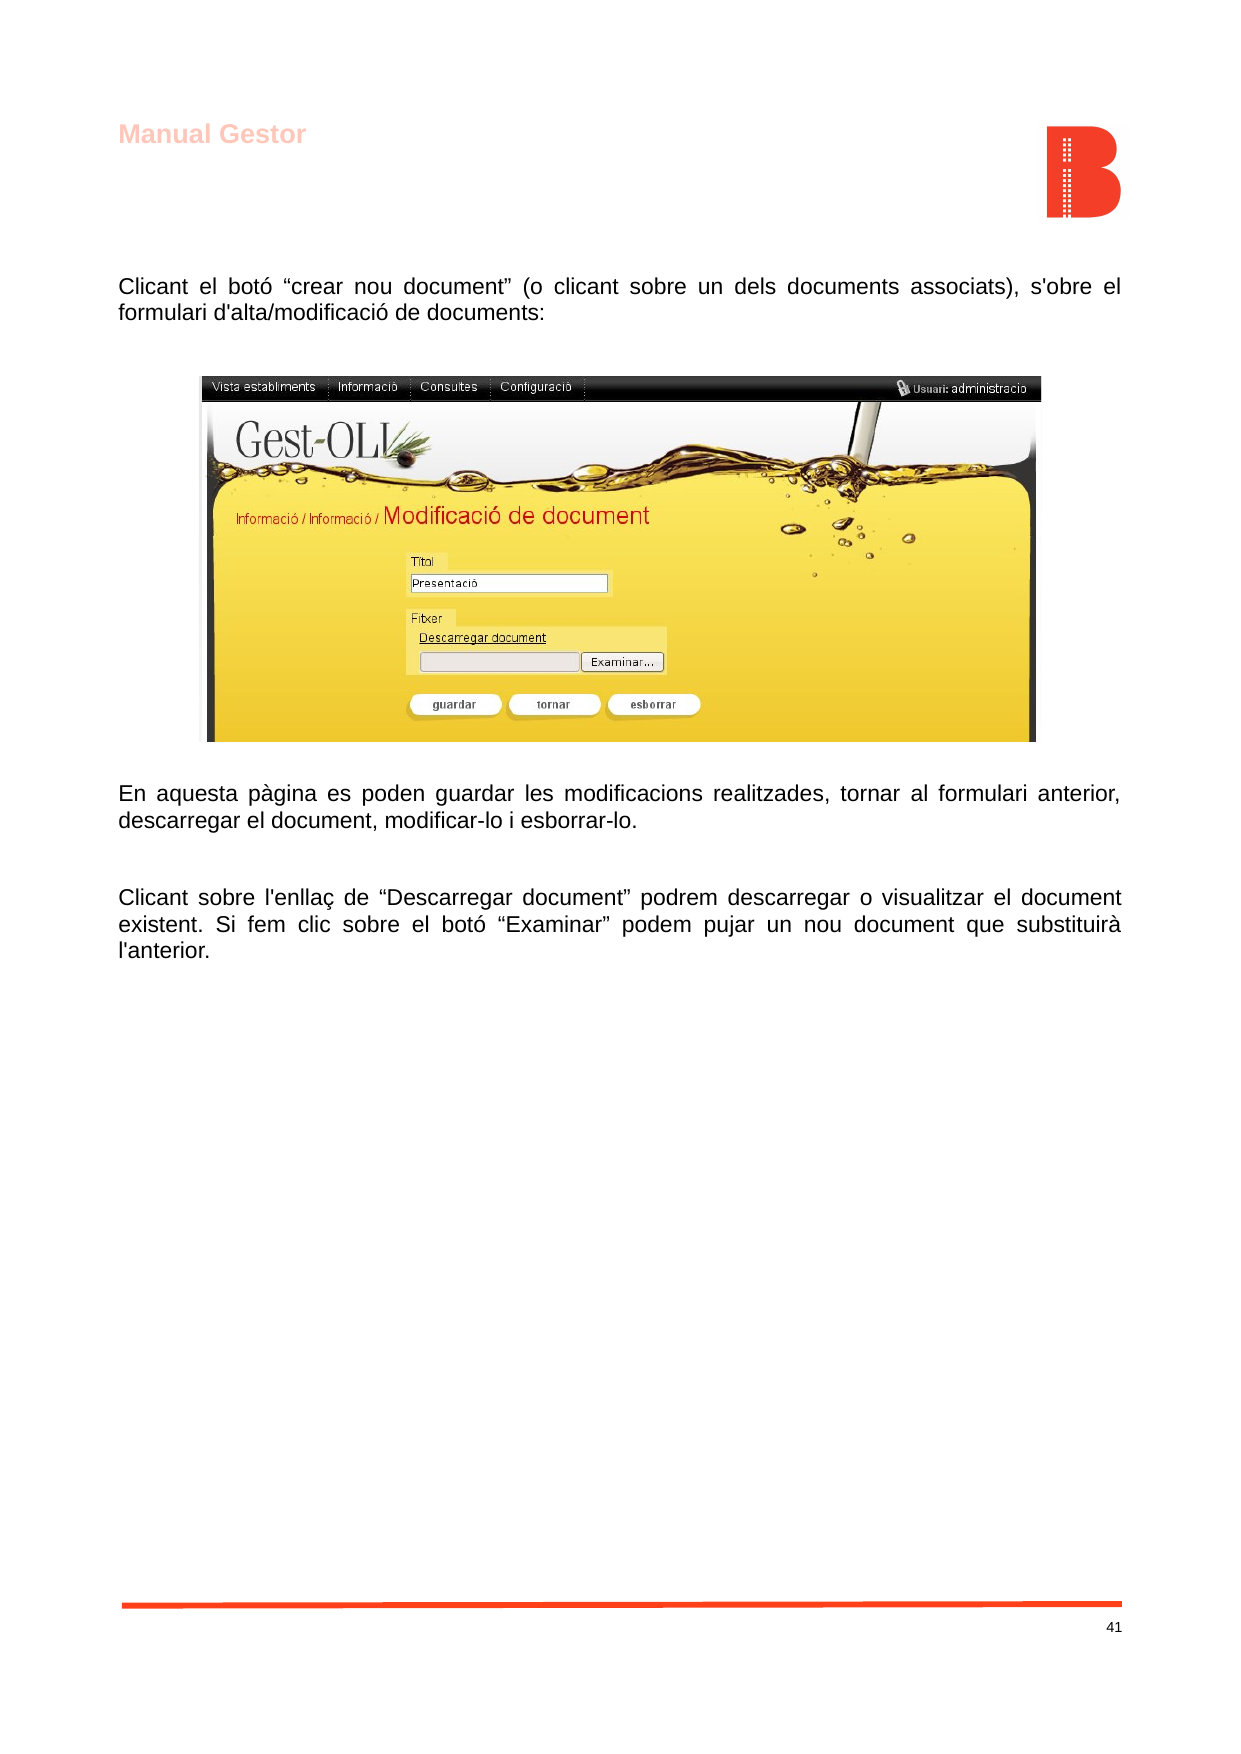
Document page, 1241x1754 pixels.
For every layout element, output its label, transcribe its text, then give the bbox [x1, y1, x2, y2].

text Clicant el botó “crear nou document” (o clicant sobre un dels documents associats), s'obre el formulari d'alta/modificació de documents: [118, 273, 1122, 325]
picture [1036, 124, 1130, 221]
text En aquesta pàgina es poden guardar les modificacions realitzades, tornar al formulari anterior, descarregar el document, modificar-lo i esborrar-lo. [118, 780, 1122, 833]
picture [198, 376, 1042, 742]
text Clicant sobre l'enllaç de “Descarregar document” podrem descarregar o visualitzar el document existent. Si fem clic sobre el botó “Examinar” podem pujar un nou document que substituirà l'anterior. [118, 884, 1122, 963]
